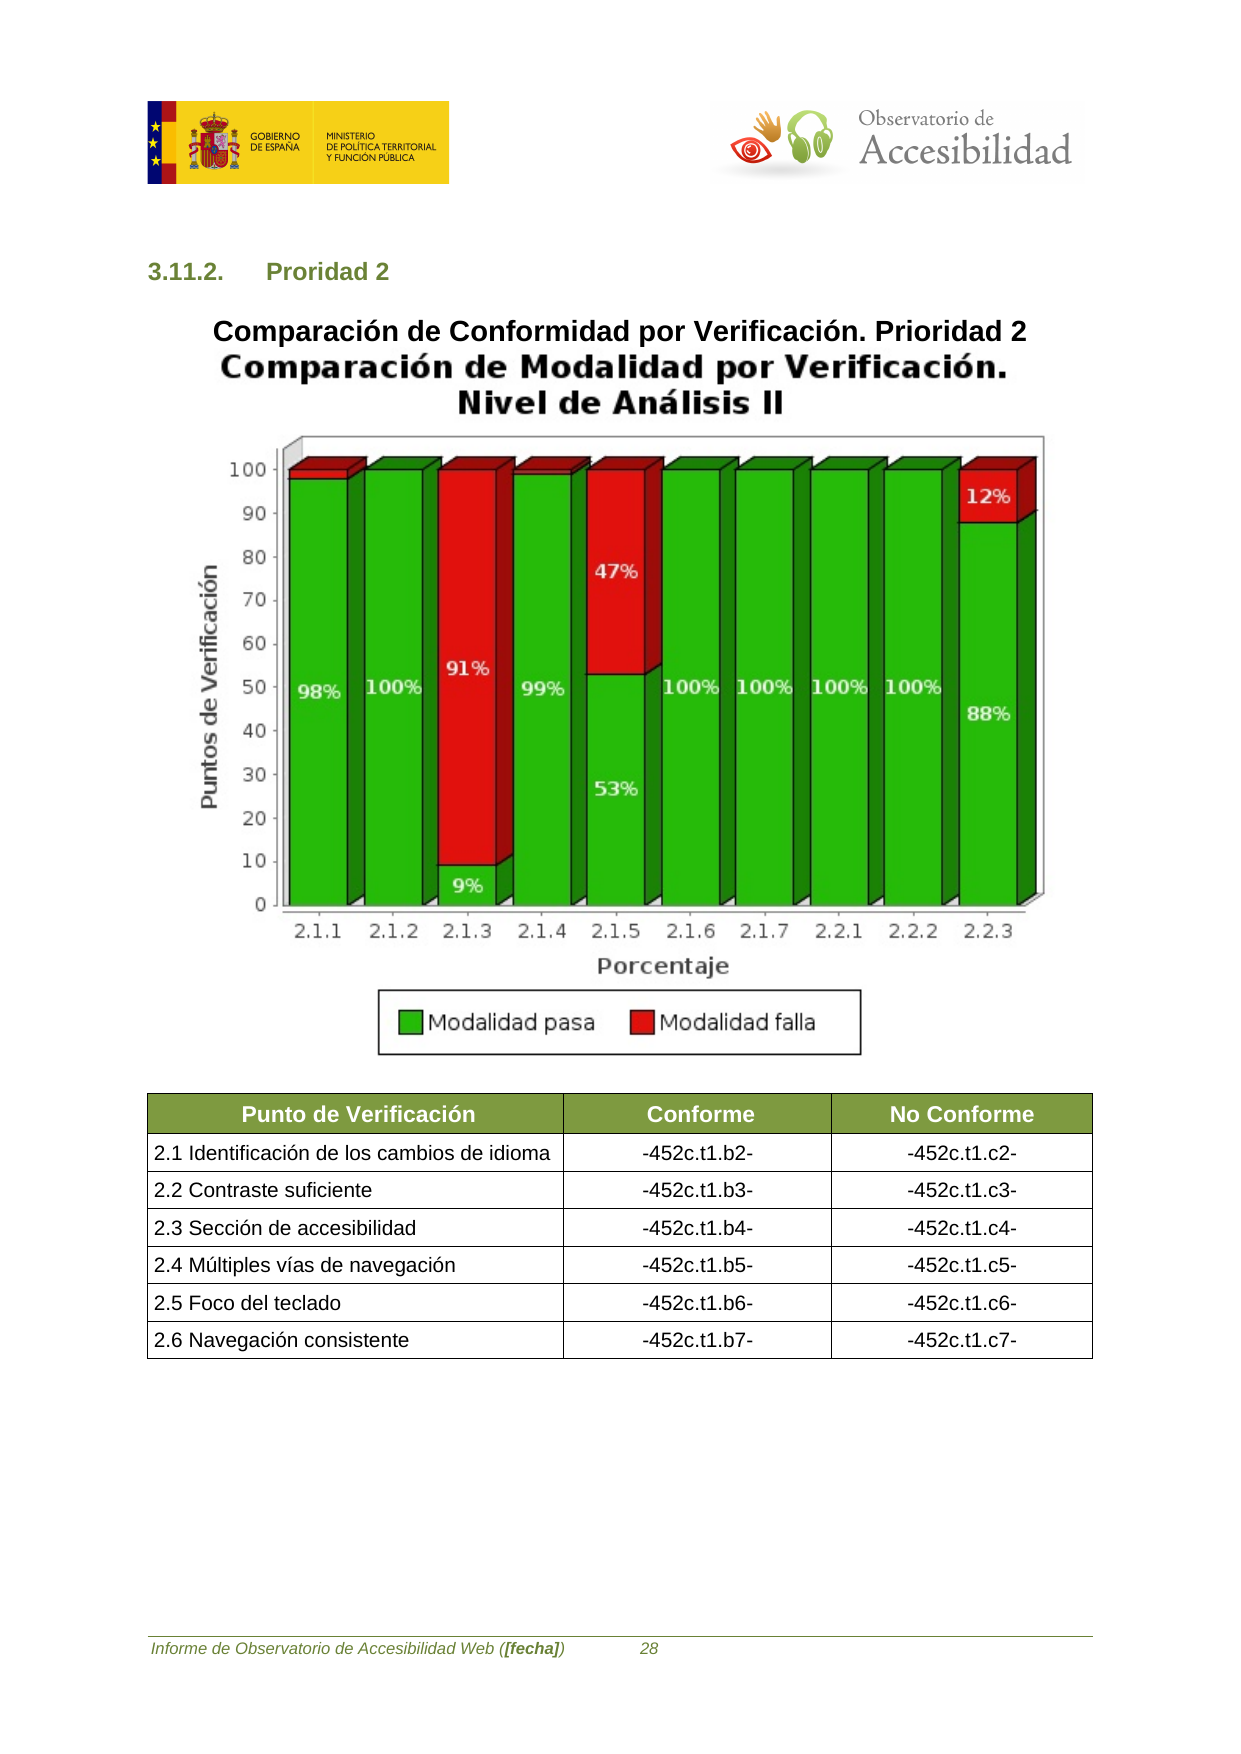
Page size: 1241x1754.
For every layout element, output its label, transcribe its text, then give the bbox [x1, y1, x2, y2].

picture [710, 101, 1086, 184]
text Comparación de Conformidad por Verificación. Prioridad 2 [148, 314, 1092, 347]
picture [147, 101, 450, 184]
table_cell 2.1 Identificación de los cambios de idioma [148, 1134, 563, 1171]
picture [178, 347, 1062, 1057]
table_cell -452c.t1.b2- [564, 1134, 831, 1171]
table_cell -452c.t1.b6- [564, 1284, 831, 1321]
table_cell -452c.t1.b4- [564, 1209, 831, 1246]
subtitle Proridad 2 [148, 257, 1092, 286]
table_cell -452c.t1.b7- [564, 1322, 831, 1358]
table_cell -452c.t1.c2- [832, 1134, 1092, 1171]
table_header Punto de Verificación [148, 1094, 563, 1133]
table_cell -452c.t1.c5- [832, 1247, 1092, 1283]
table_cell -452c.t1.c4- [832, 1209, 1092, 1246]
table_cell -452c.t1.c7- [832, 1322, 1092, 1358]
table_cell 2.2 Contraste suficiente [148, 1172, 563, 1208]
table_cell 2.6 Navegación consistente [148, 1322, 563, 1358]
table_header No Conforme [832, 1094, 1092, 1133]
table_cell -452c.t1.c3- [832, 1172, 1092, 1208]
table_header Conforme [564, 1094, 831, 1133]
table_cell 2.4 Múltiples vías de navegación [148, 1247, 563, 1283]
table_cell 2.3 Sección de accesibilidad [148, 1209, 563, 1246]
table_cell 2.5 Foco del teclado [148, 1284, 563, 1321]
table_cell -452c.t1.b5- [564, 1247, 831, 1283]
table_cell -452c.t1.c6- [832, 1284, 1092, 1321]
table_cell -452c.t1.b3- [564, 1172, 831, 1208]
